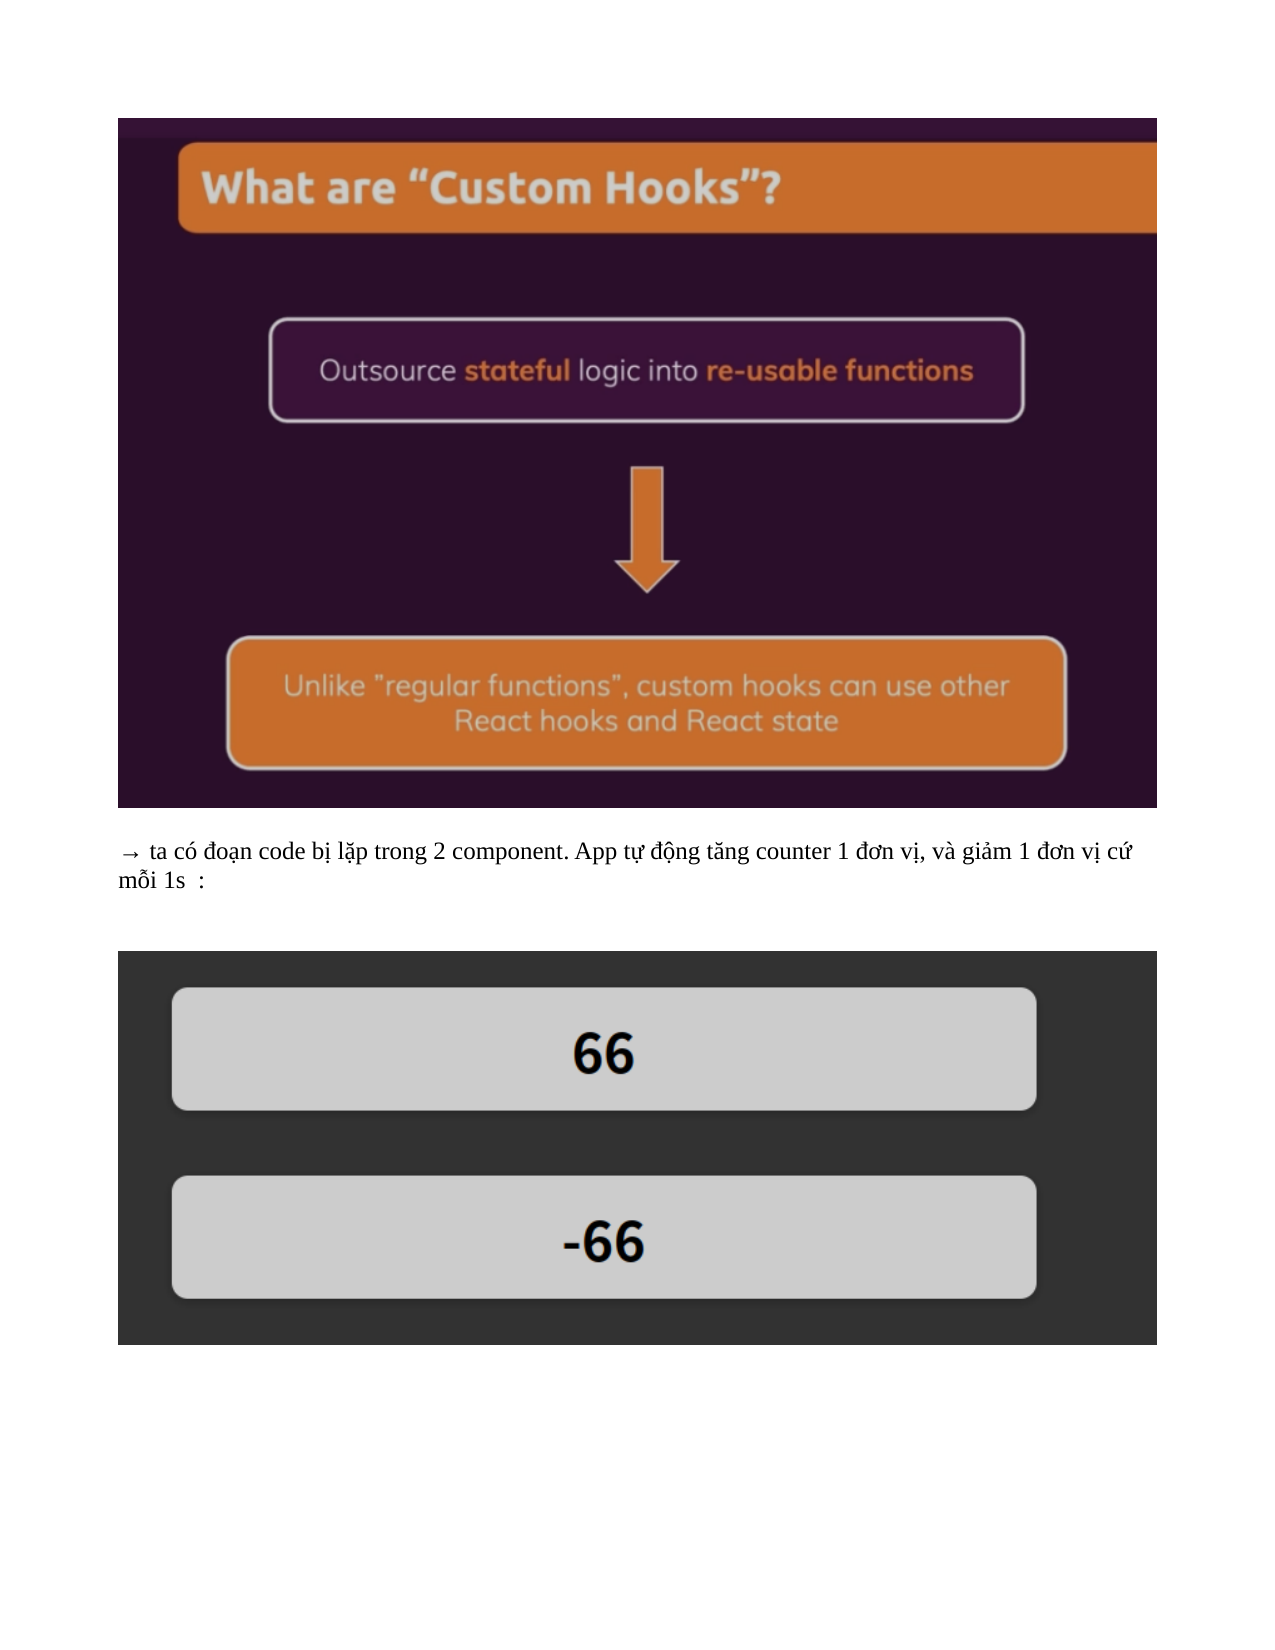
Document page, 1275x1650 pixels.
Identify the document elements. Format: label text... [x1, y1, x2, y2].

picture [118, 951, 1157, 1345]
text → ta có đoạn code bị lặp trong 2 component. App tự động tăng counter 1 đơn vị, và giảm 1 đơn vị cứ mỗi 1s : [118, 836, 1157, 894]
picture [118, 118, 1157, 808]
